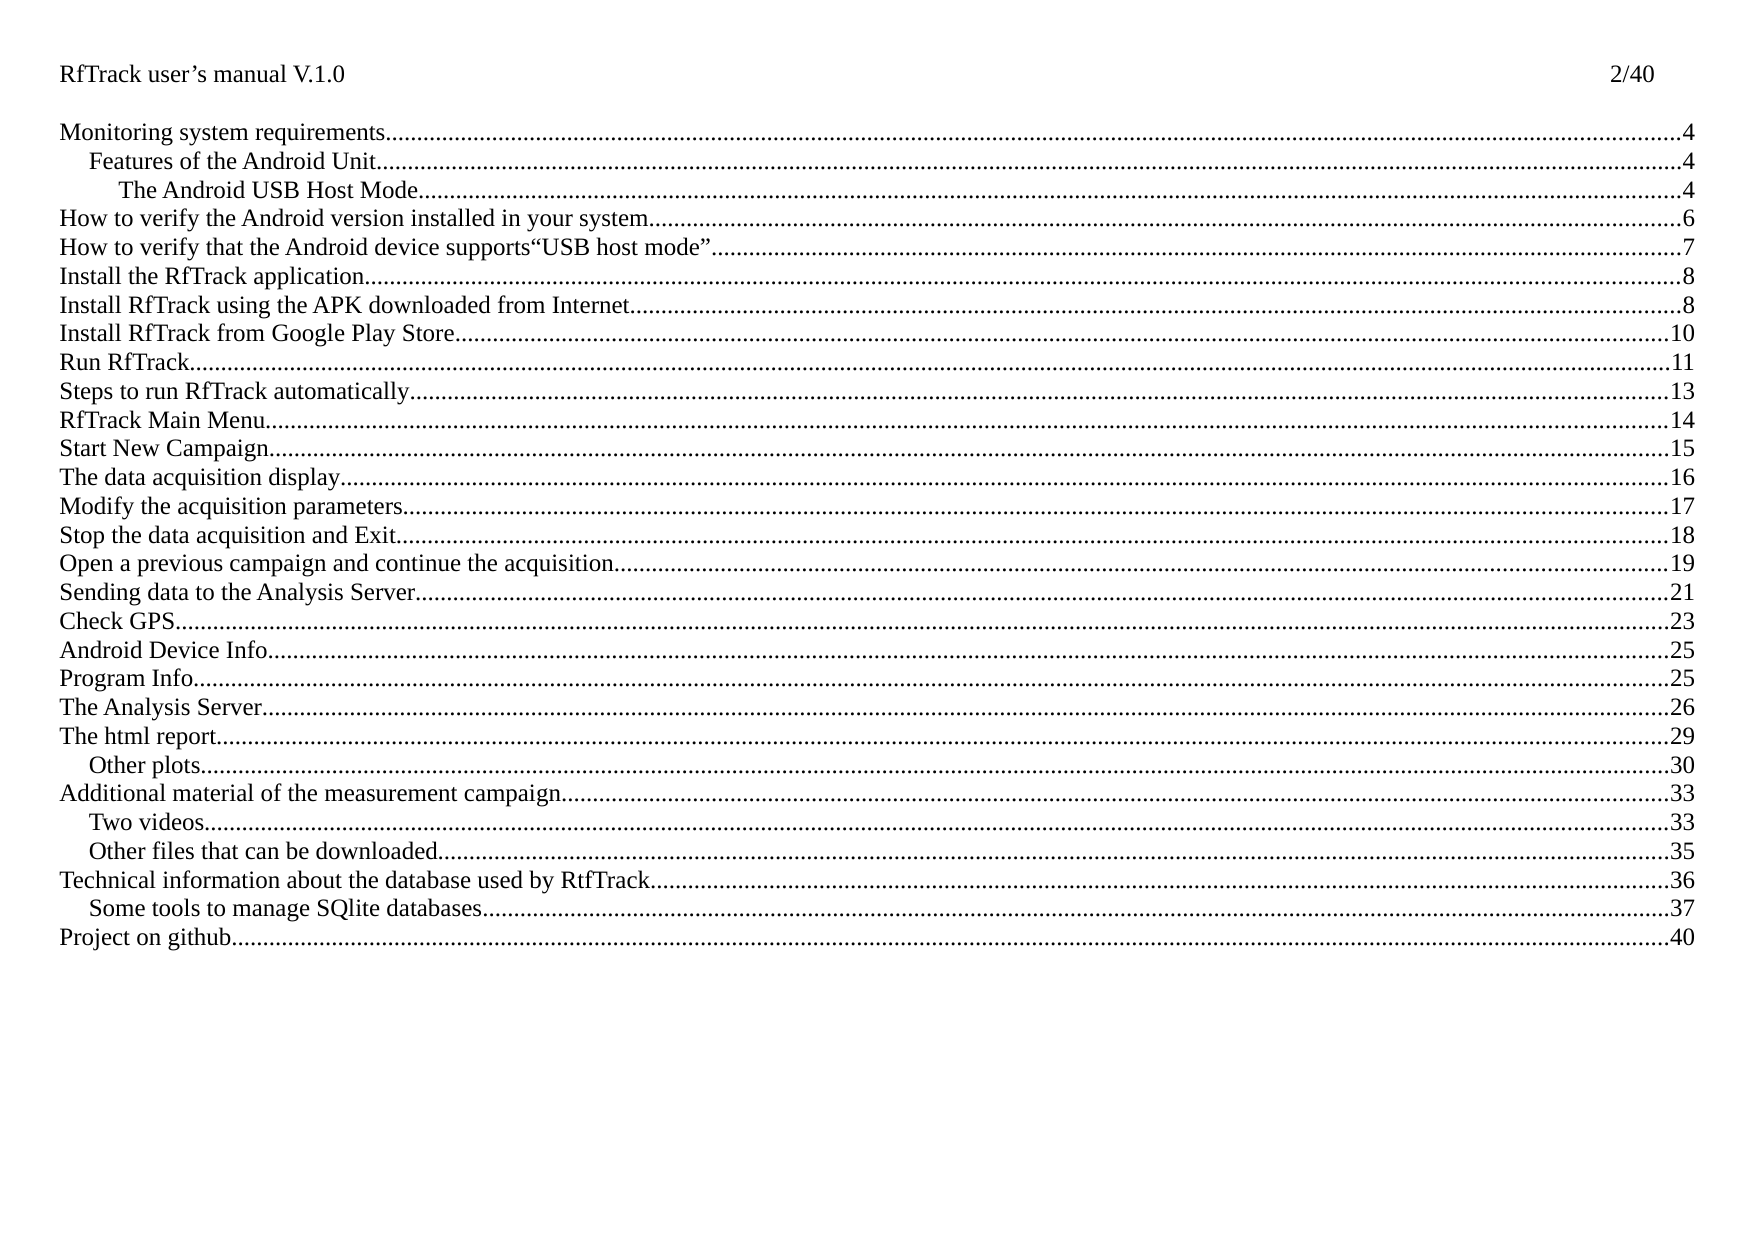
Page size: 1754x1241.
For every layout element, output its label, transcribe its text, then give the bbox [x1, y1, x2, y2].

text How to verify that the Android device supports“USB host mode” 7 [59, 232, 1695, 261]
text Steps to run RfTrack automatically 13 [59, 376, 1695, 405]
text Install the RfTrack application 8 [59, 261, 1695, 290]
text RfTrack Main Menu 14 [59, 405, 1695, 433]
text Some tools to manage SQlite databases 37 [88, 893, 1695, 922]
text Other files that can be downloaded 35 [88, 836, 1695, 865]
text Run RfTrack 11 [59, 347, 1695, 376]
text The html report 29 [59, 721, 1695, 750]
text Other plots 30 [88, 750, 1695, 778]
text The data acquisition display 16 [59, 462, 1695, 491]
text Sending data to the Analysis Server 21 [59, 577, 1695, 606]
text Open a previous campaign and continue the acquisition 19 [59, 548, 1695, 577]
text Additional material of the measurement campaign 33 [59, 778, 1695, 807]
text Technical information about the database used by RtfTrack 36 [59, 865, 1695, 893]
text Modify the acquisition parameters 17 [59, 491, 1695, 520]
text How to verify the Android version installed in your system 6 [59, 203, 1695, 232]
text Check GPS 23 [59, 606, 1695, 635]
text Stop the data acquisition and Exit 18 [59, 520, 1695, 548]
text The Analysis Server 26 [59, 692, 1695, 721]
text The Android USB Host Mode 4 [118, 175, 1695, 203]
text Install RfTrack from Google Play Store 10 [59, 318, 1695, 347]
text Android Device Info 25 [59, 635, 1695, 663]
text Features of the Android Unit 4 [88, 146, 1695, 175]
text Two videos 33 [88, 807, 1695, 836]
text Project on github 40 [59, 922, 1695, 951]
text Program Info 25 [59, 663, 1695, 692]
text Start New Campaign 15 [59, 433, 1695, 462]
text Monitoring system requirements 4 [59, 117, 1695, 146]
text Install RfTrack using the APK downloaded from Internet 8 [59, 290, 1695, 318]
